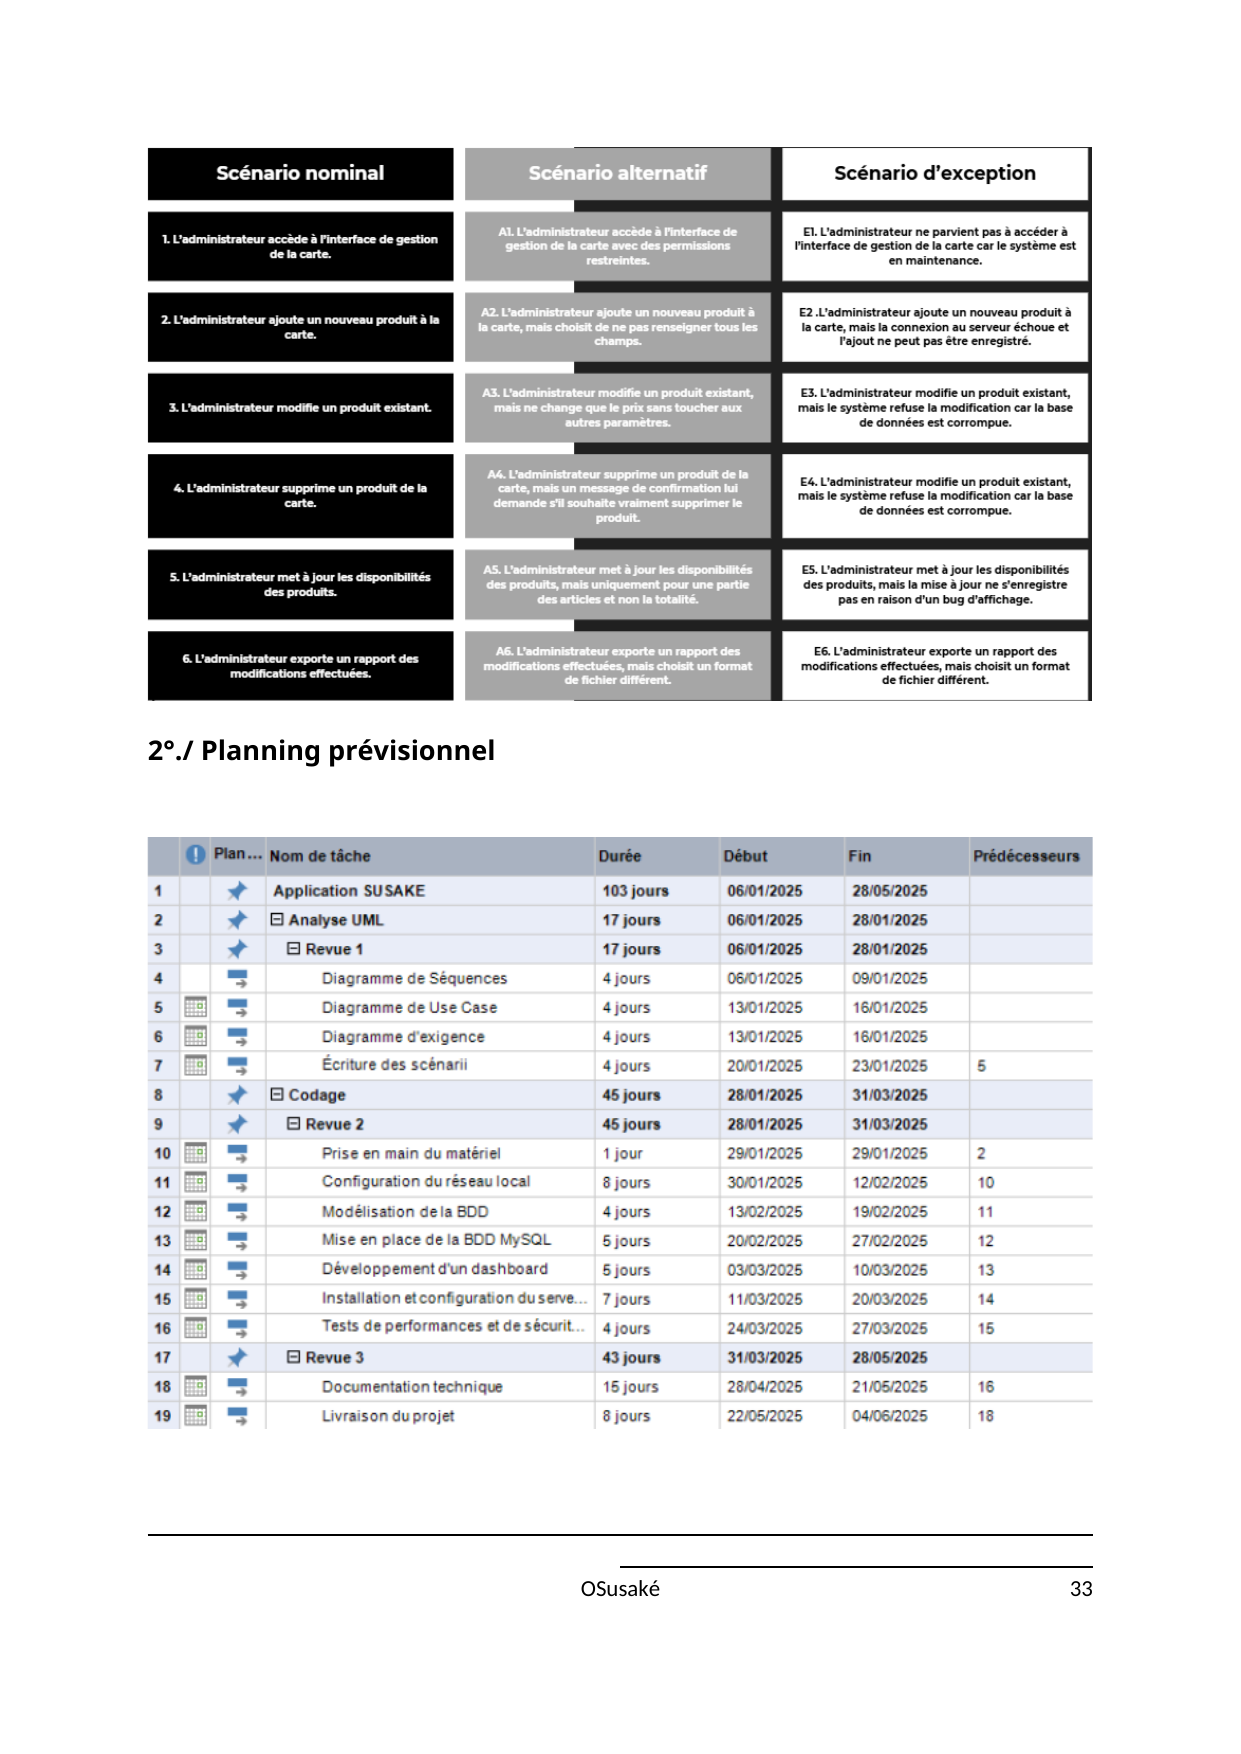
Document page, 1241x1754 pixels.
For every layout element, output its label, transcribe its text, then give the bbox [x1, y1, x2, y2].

subtitle 2°./ Planning prévisionnel [148, 732, 1093, 769]
picture [147, 147, 1092, 701]
picture [147, 837, 1093, 1429]
